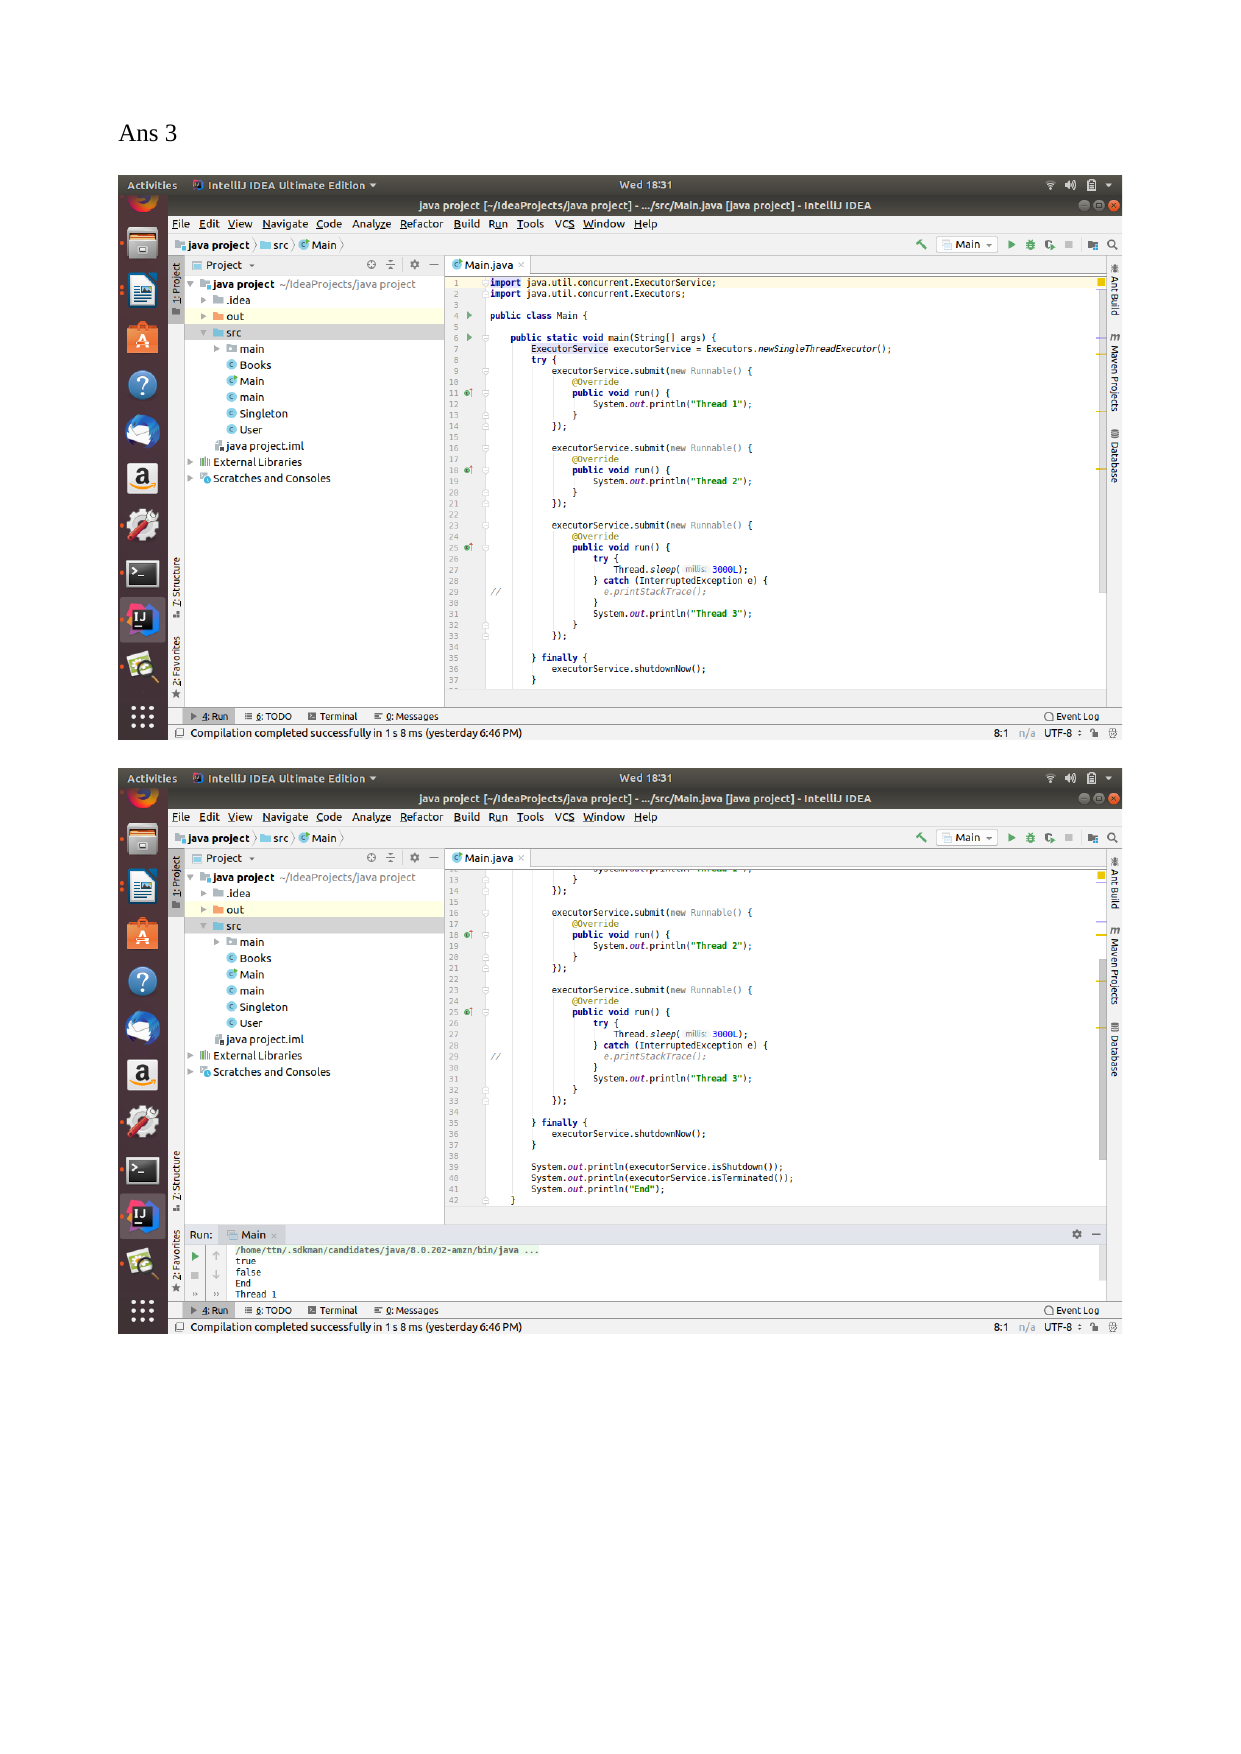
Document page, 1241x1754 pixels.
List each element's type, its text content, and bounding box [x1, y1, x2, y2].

picture [118, 175, 1123, 740]
picture [118, 768, 1123, 1334]
text Ans 3 [118, 118, 1122, 147]
